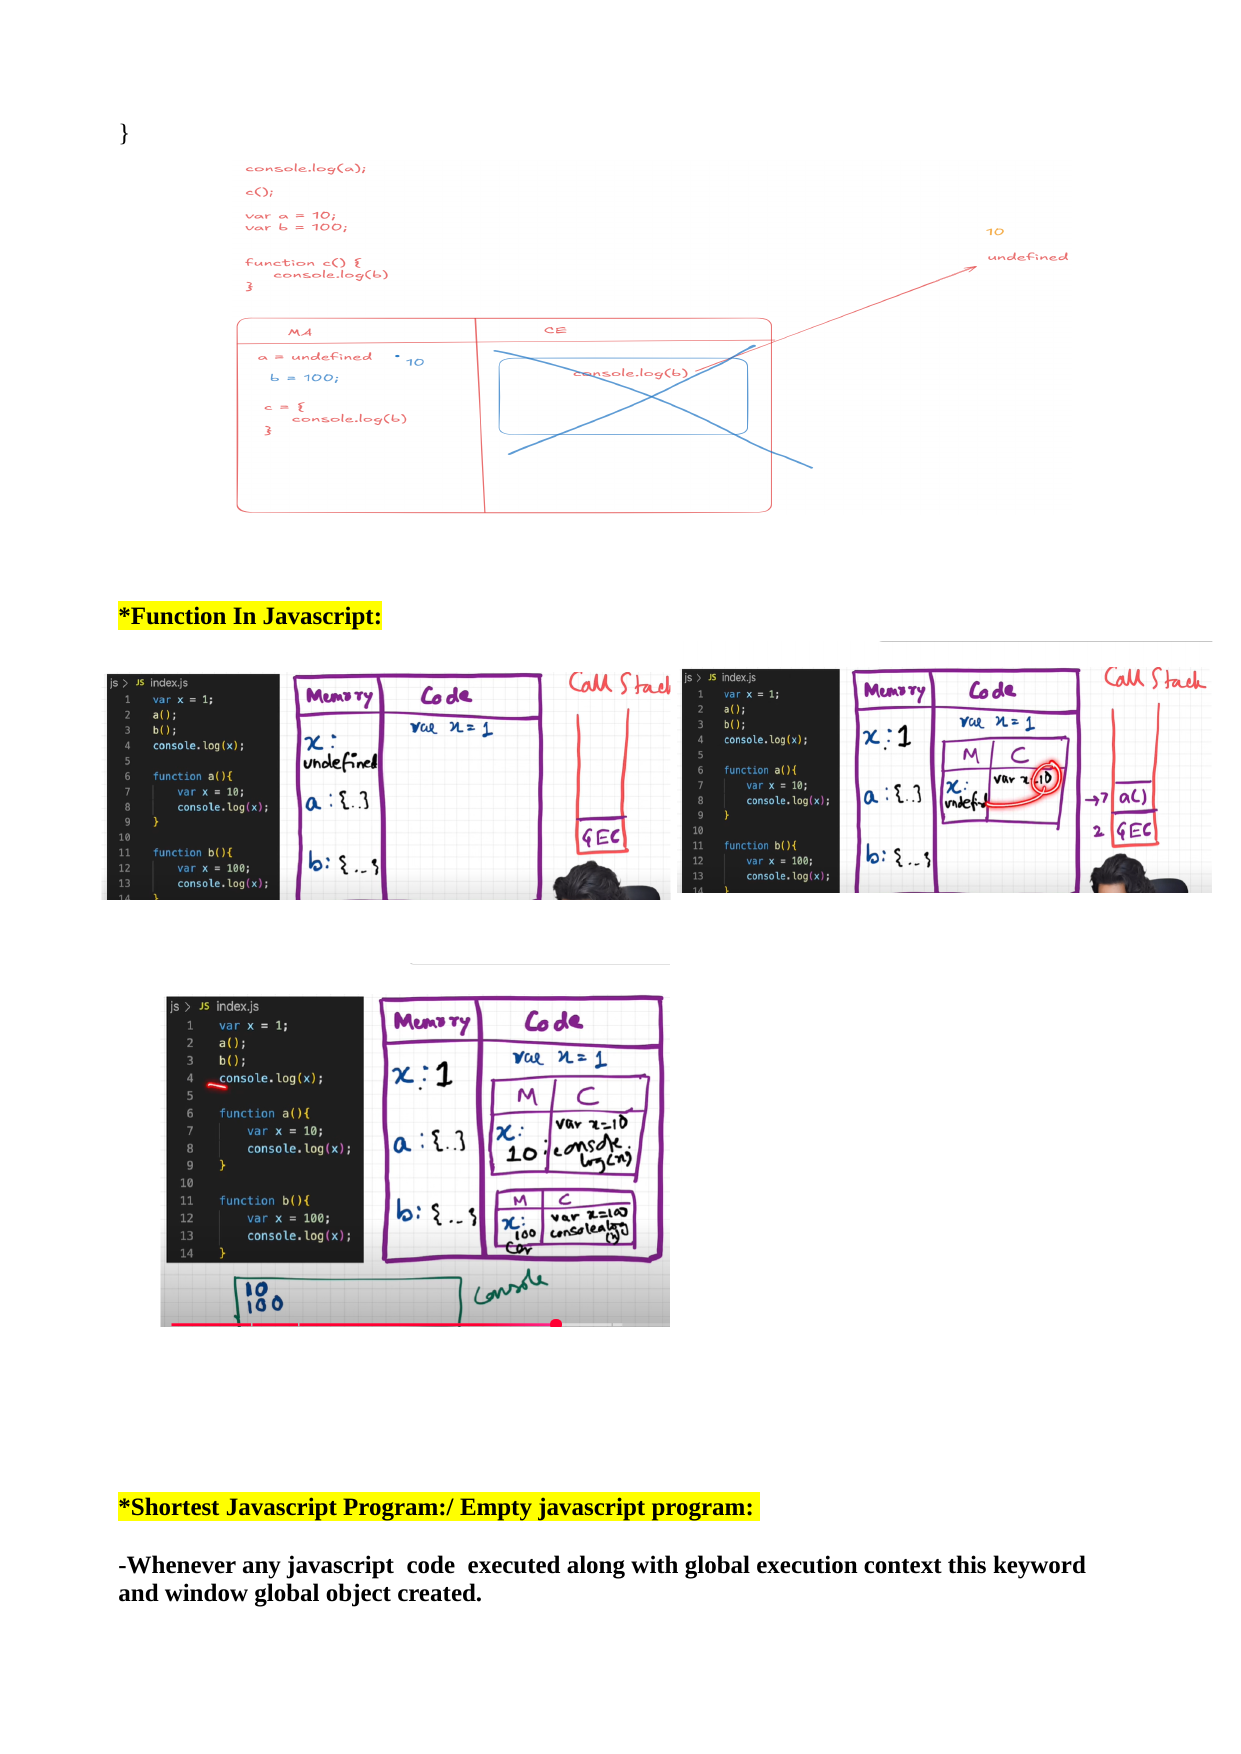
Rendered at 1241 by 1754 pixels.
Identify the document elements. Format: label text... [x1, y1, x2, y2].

picture [77, 641, 1213, 900]
text *Function In Javascript: [118, 601, 1122, 630]
picture [144, 963, 670, 1327]
text } [118, 118, 1122, 147]
text *Shortest Javascript Program:/ Empty javascript program: [118, 1492, 1122, 1521]
picture [232, 160, 1073, 515]
text -Whenever any javascript code executed along with global execution context this keyword and window global object created. [118, 1550, 1122, 1607]
